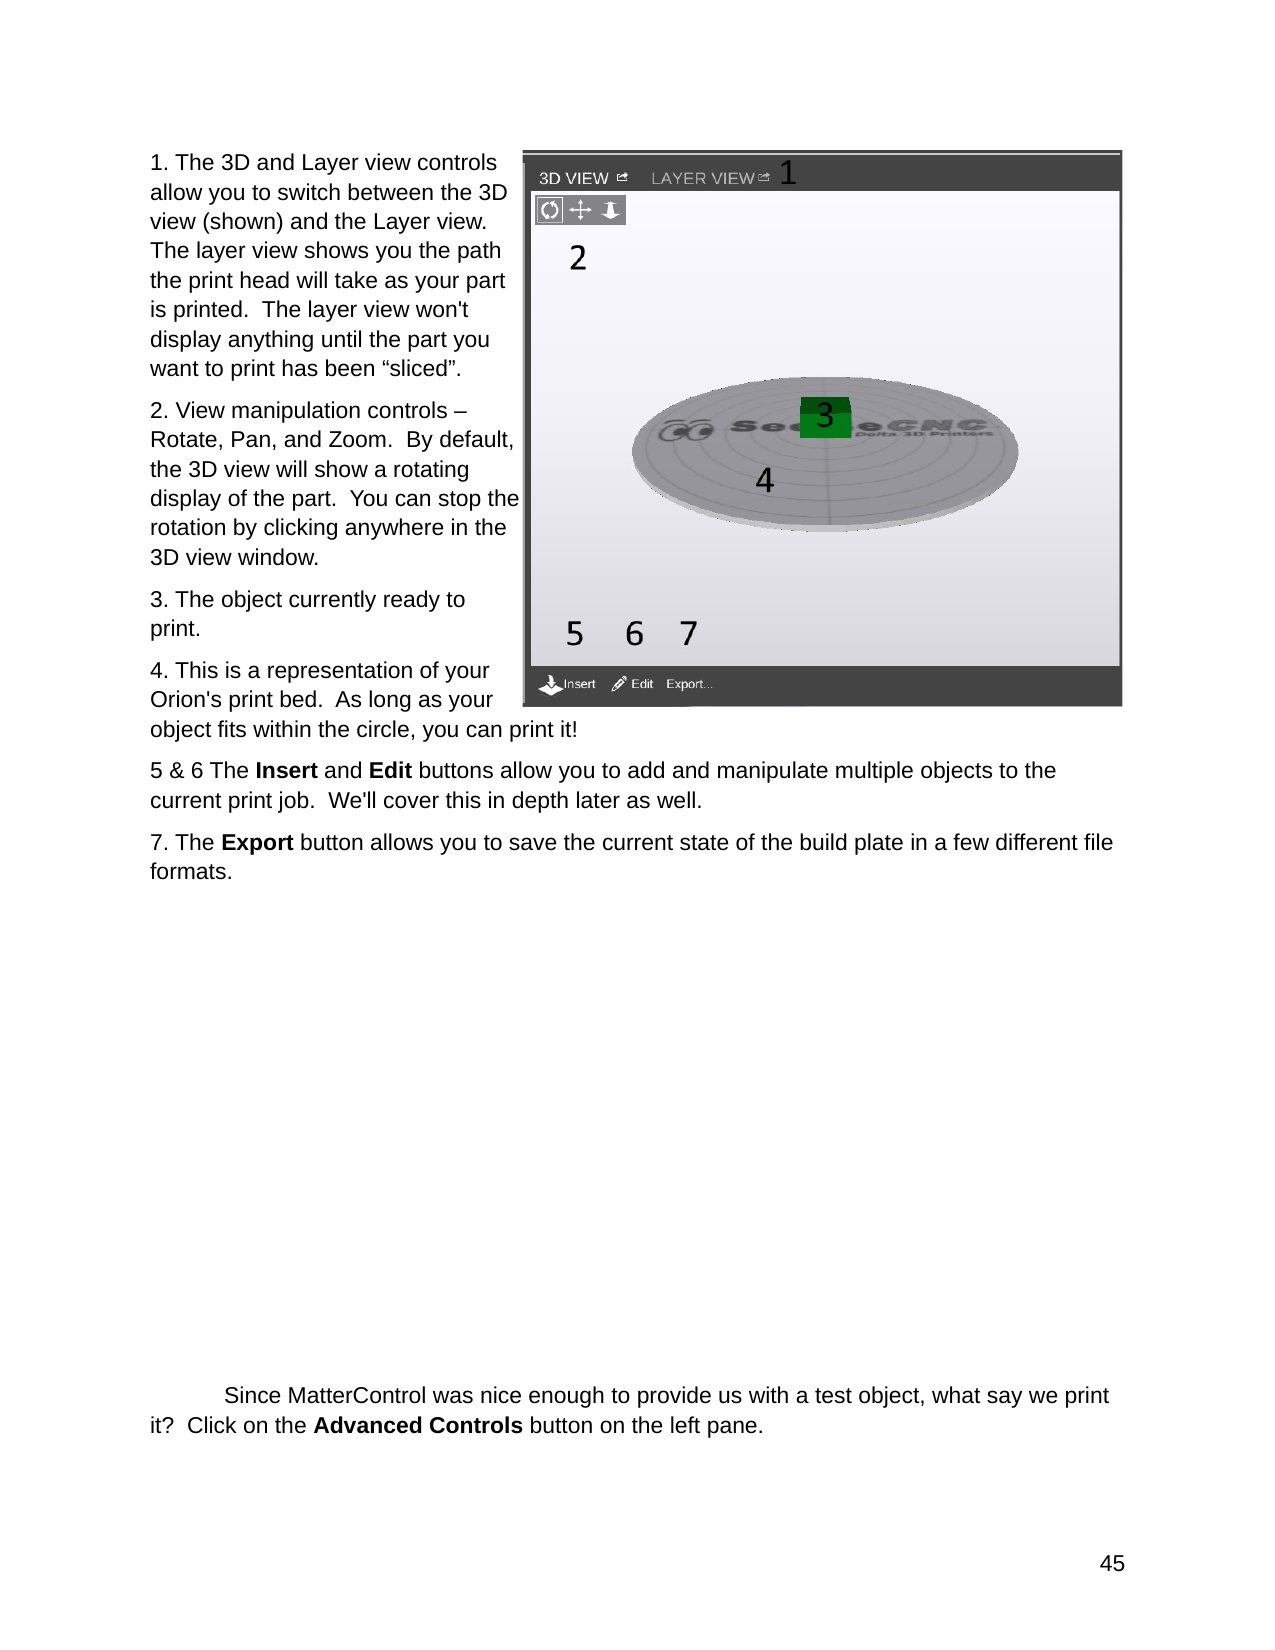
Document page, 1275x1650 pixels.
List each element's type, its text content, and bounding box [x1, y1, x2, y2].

text 7. The Export button allows you to save the current state of the build plate in a few different file formats. [150, 829, 1125, 884]
text 4. This is a representation of your Orion's print bed. As long as your object fits within the circle, you can print it! [150, 657, 1125, 742]
text 3. The object currently ready to print. [150, 586, 522, 641]
text Since MatterControl was nice enough to provide us with a test object, what say we print it? Click on the Advanced Controls button on the left pane. [150, 1383, 1125, 1438]
picture [522, 150, 1123, 707]
text 1. The 3D and Layer view controls allow you to switch between the 3D view (shown) and the Layer view. The layer view shows you the path the print head will take as your part is printed. The layer view won't display anything until the part you want to print has been “sliced”. [150, 150, 522, 381]
text 5 & 6 The Insert and Edit buttons allow you to add and manipulate multiple objects to the current print job. We'll cover this in depth later as well. [150, 758, 1125, 813]
text 2. View manipulation controls – Rotate, Pan, and Zoom. By default, the 3D view will show a rotating display of the part. You can stop the rotation by clicking anywhere in the 3D view window. [150, 397, 522, 570]
